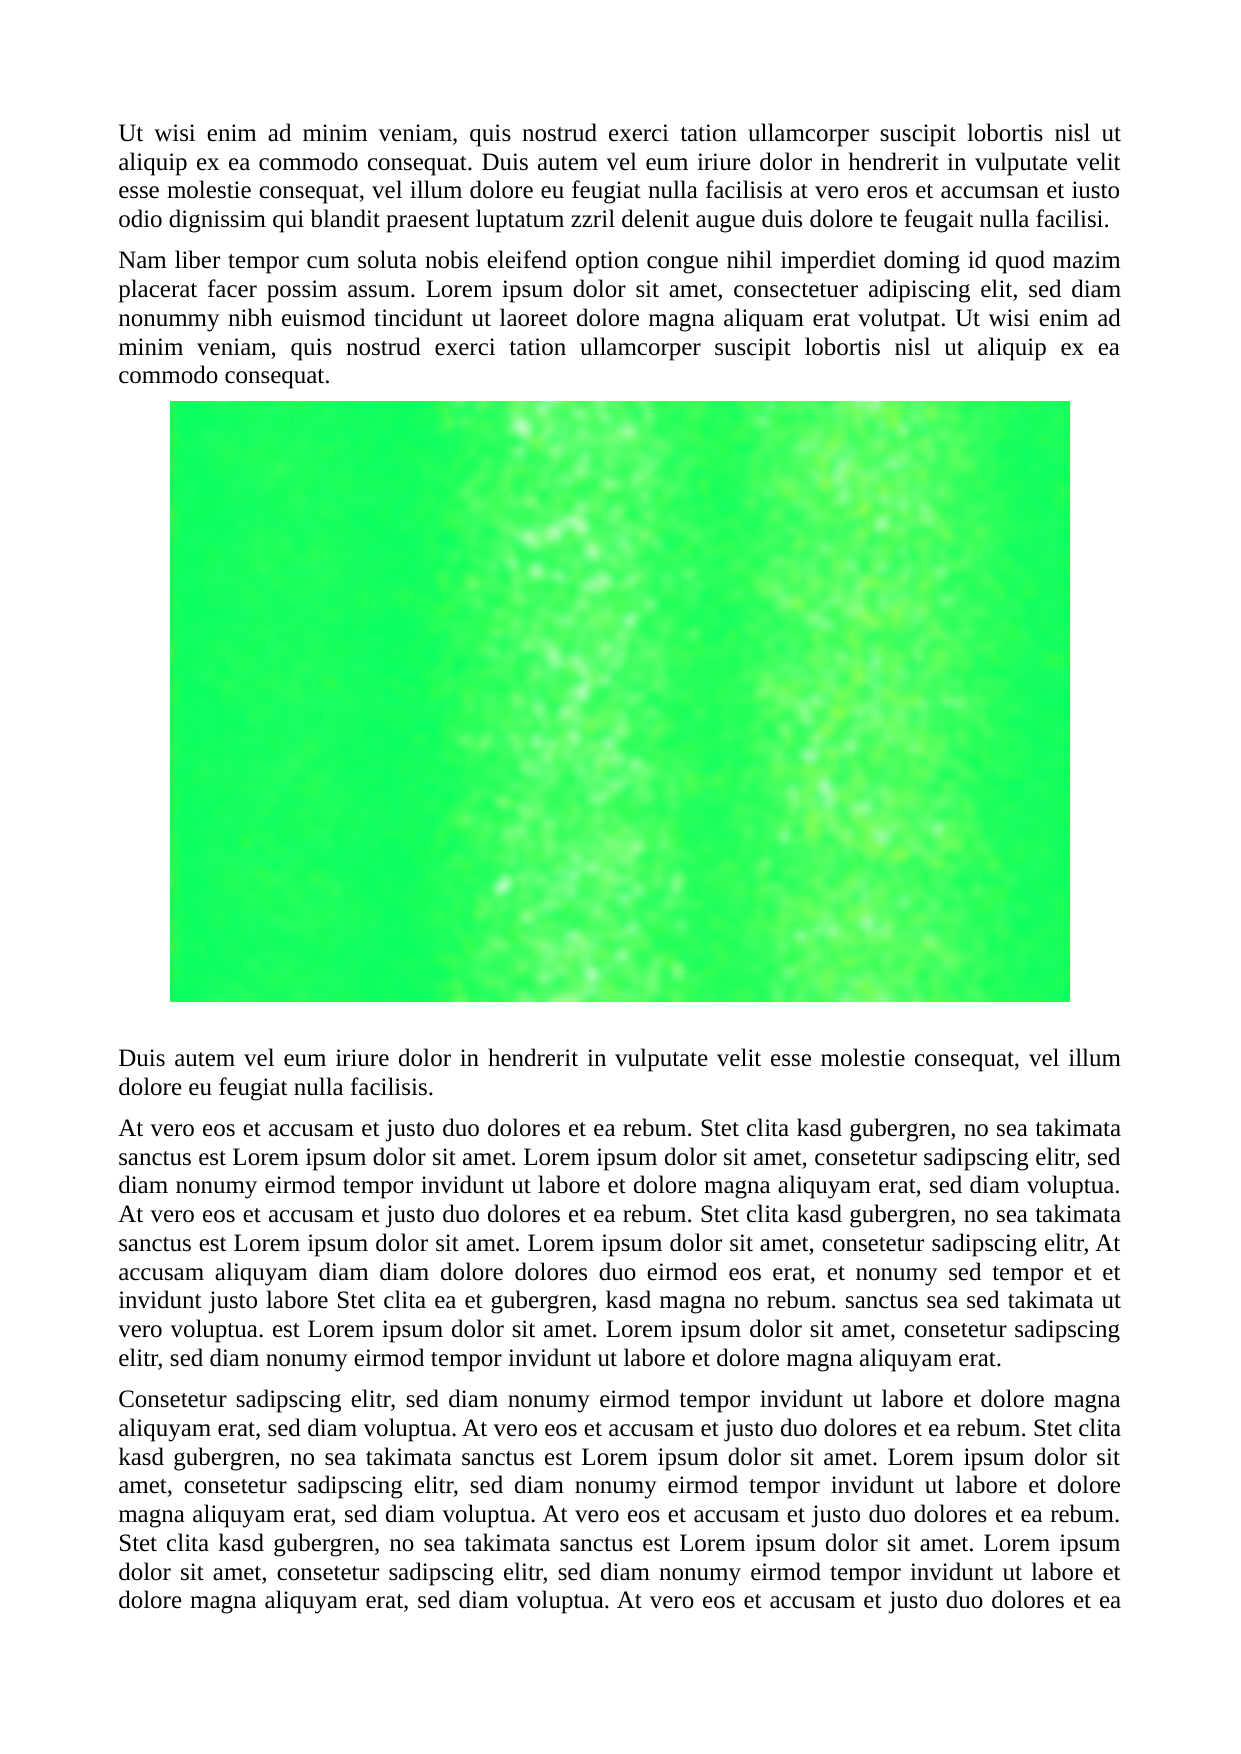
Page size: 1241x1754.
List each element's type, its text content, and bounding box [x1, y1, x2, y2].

text Consetetur sadipscing elitr, sed diam nonumy eirmod tempor invidunt ut labore et dolore magna aliquyam erat, sed diam voluptua. At vero eos et accusam et justo duo dolores et ea rebum. Stet clita kasd gubergren, no sea takimata sanctus est Lorem ipsum dolor sit amet. Lorem ipsum dolor sit amet, consetetur sadipscing elitr, sed diam nonumy eirmod tempor invidunt ut labore et dolore magna aliquyam erat, sed diam voluptua. At vero eos et accusam et justo duo dolores et ea rebum. Stet clita kasd gubergren, no sea takimata sanctus est Lorem ipsum dolor sit amet. Lorem ipsum dolor sit amet, consetetur sadipscing elitr, sed diam nonumy eirmod tempor invidunt ut labore et dolore magna aliquyam erat, sed diam voluptua. At vero eos et accusam et justo duo dolores et ea [118, 1384, 1122, 1614]
text Nam liber tempor cum soluta nobis eleifend option congue nihil imperdiet doming id quod mazim placerat facer possim assum. Lorem ipsum dolor sit amet, consectetuer adipiscing elit, sed diam nonummy nibh euismod tincidunt ut laoreet dolore magna aliquam erat volutpat. Ut wisi enim ad minim veniam, quis nostrud exerci tation ullamcorper suscipit lobortis nisl ut aliquip ex ea commodo consequat. [118, 246, 1122, 389]
text At vero eos et accusam et justo duo dolores et ea rebum. Stet clita kasd gubergren, no sea takimata sanctus est Lorem ipsum dolor sit amet. Lorem ipsum dolor sit amet, consetetur sadipscing elitr, sed diam nonumy eirmod tempor invidunt ut labore et dolore magna aliquyam erat, sed diam voluptua. At vero eos et accusam et justo duo dolores et ea rebum. Stet clita kasd gubergren, no sea takimata sanctus est Lorem ipsum dolor sit amet. Lorem ipsum dolor sit amet, consetetur sadipscing elitr, At accusam aliquyam diam diam dolore dolores duo eirmod eos erat, et nonumy sed tempor et et invidunt justo labore Stet clita ea et gubergren, kasd magna no rebum. sanctus sea sed takimata ut vero voluptua. est Lorem ipsum dolor sit amet. Lorem ipsum dolor sit amet, consetetur sadipscing elitr, sed diam nonumy eirmod tempor invidunt ut labore et dolore magna aliquyam erat. [118, 1113, 1122, 1372]
picture [170, 401, 1071, 1002]
text Duis autem vel eum iriure dolor in hendrerit in vulputate velit esse molestie consequat, vel illum dolore eu feugiat nulla facilisis. [118, 1043, 1122, 1101]
text Ut wisi enim ad minim veniam, quis nostrud exerci tation ullamcorper suscipit lobortis nisl ut aliquip ex ea commodo consequat. Duis autem vel eum iriure dolor in hendrerit in vulputate velit esse molestie consequat, vel illum dolore eu feugiat nulla facilisis at vero eros et accumsan et iusto odio dignissim qui blandit praesent luptatum zzril delenit augue duis dolore te feugait nulla facilisi. [118, 118, 1122, 233]
